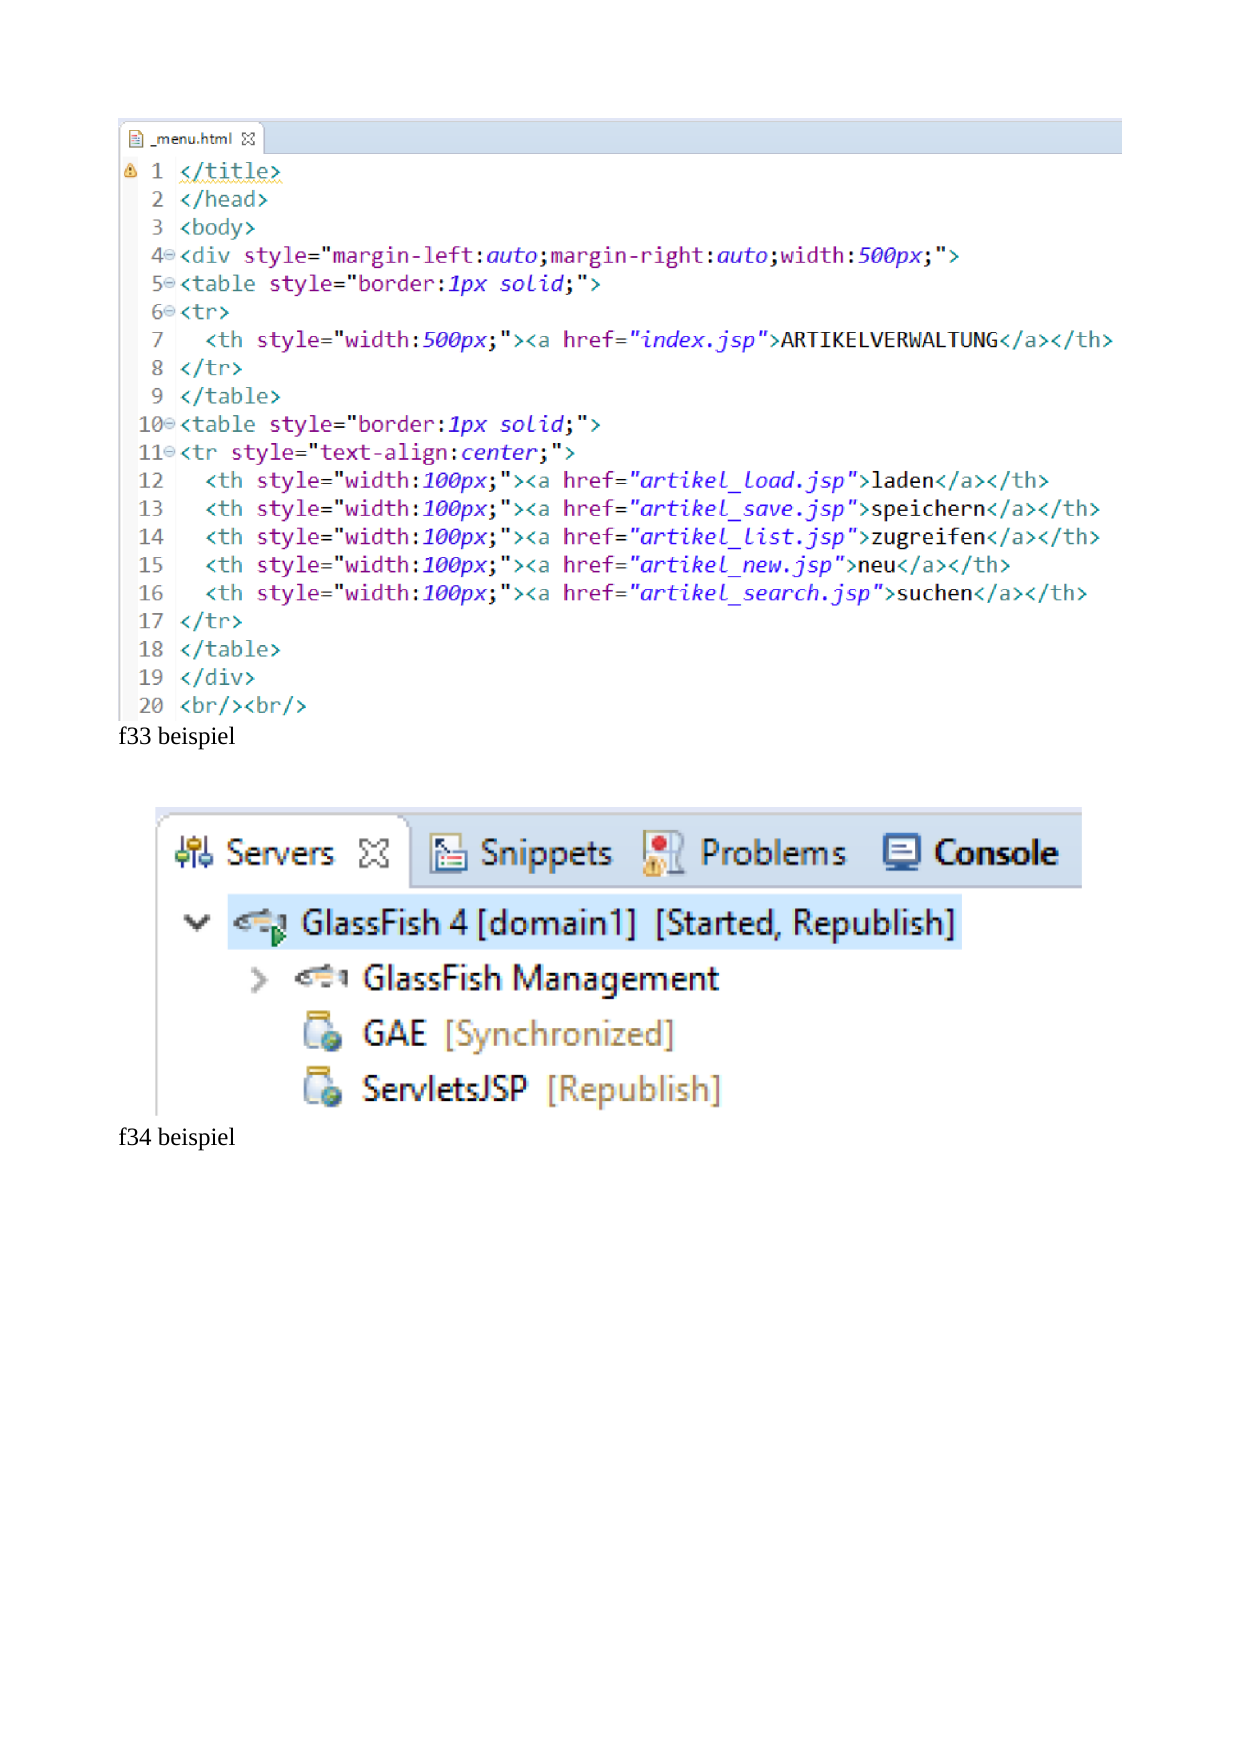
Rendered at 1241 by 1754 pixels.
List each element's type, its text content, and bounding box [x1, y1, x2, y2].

picture [118, 118, 1122, 721]
picture [155, 807, 1085, 1122]
text f33 beispiel [118, 721, 1122, 750]
text f34 beispiel [118, 807, 1122, 1151]
